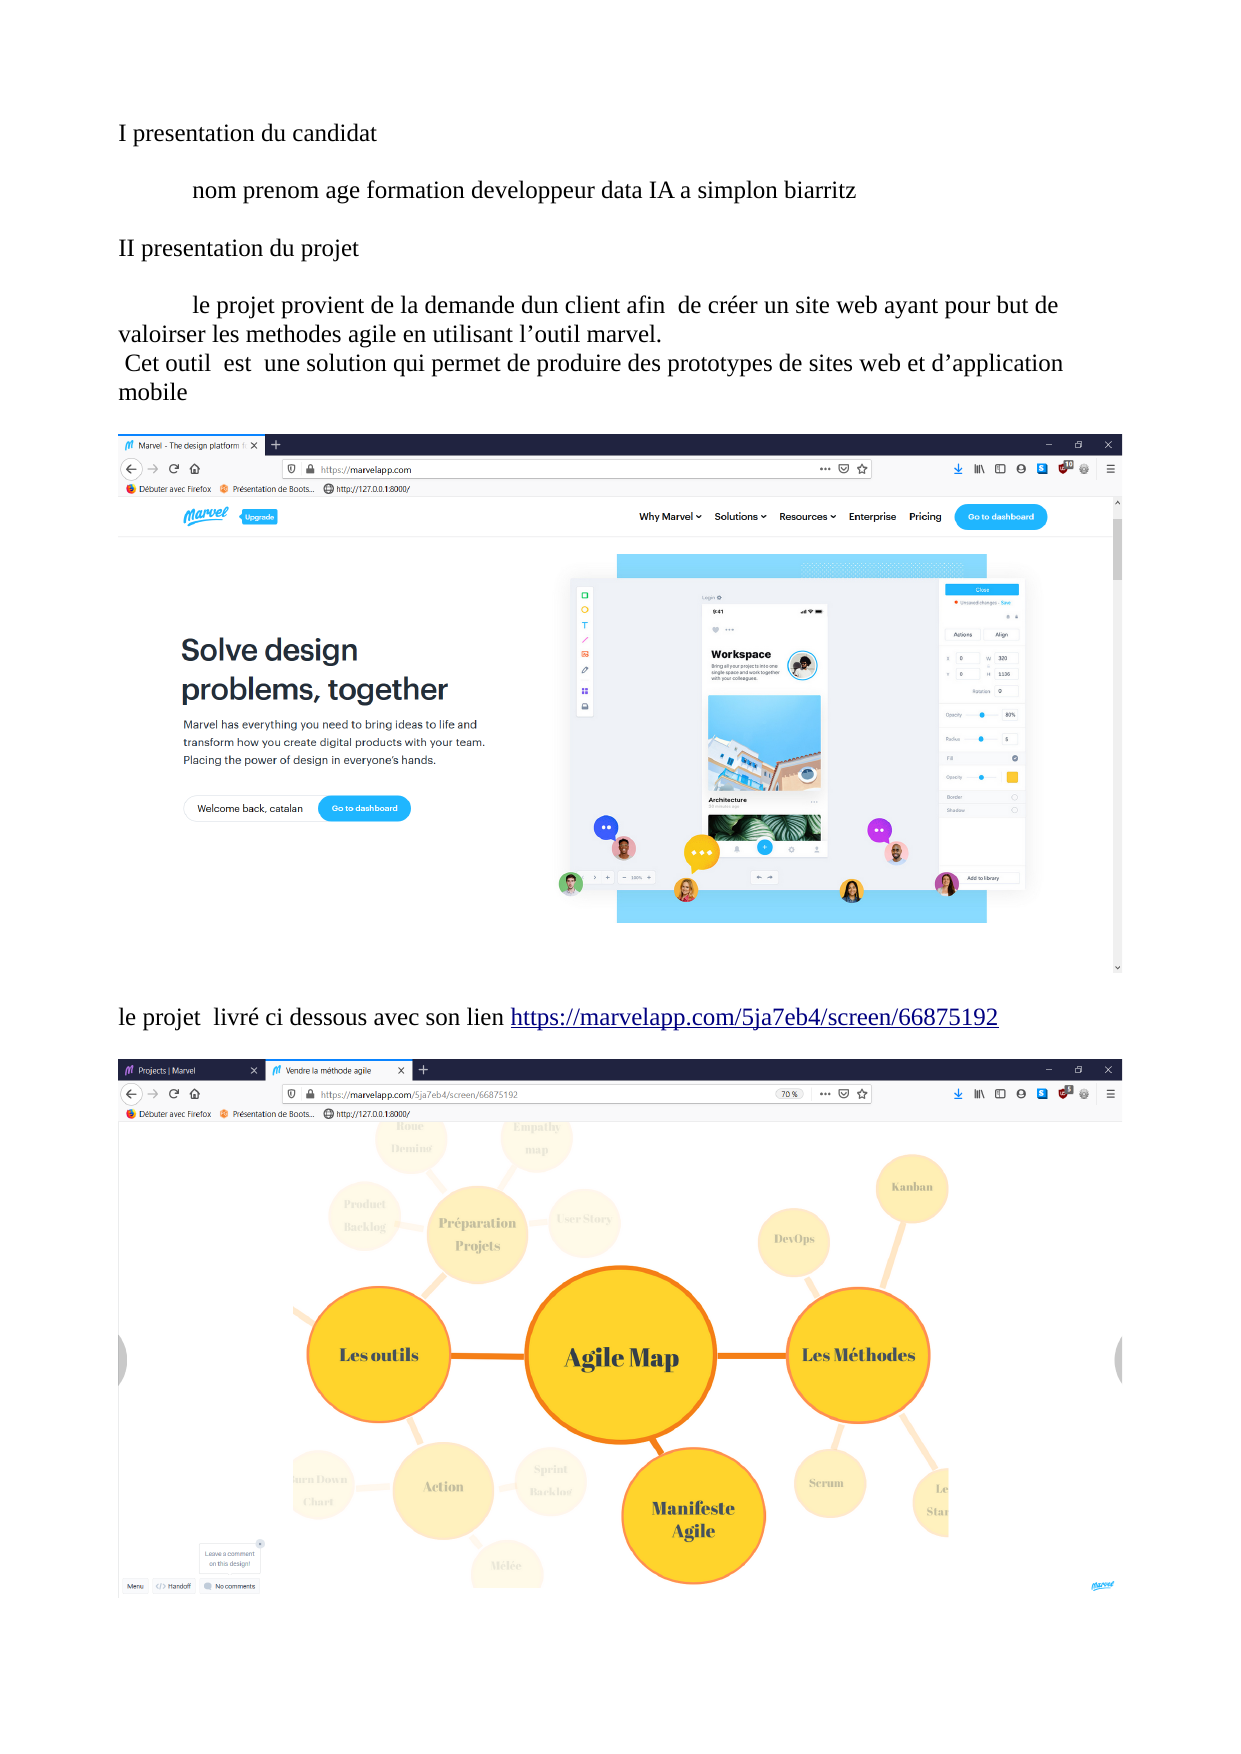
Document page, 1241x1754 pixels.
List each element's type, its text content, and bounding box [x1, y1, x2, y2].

text le projet provient de la demande dun client afin de créer un site web ayant pour but de valoirser les methodes agile en utilisant l’outil marvel. [118, 291, 1122, 348]
text nom prenom age formation developpeur data IA a simplon biarritz [118, 176, 1122, 204]
text II presentation du projet [118, 233, 1122, 262]
text Cet outil est une solution qui permet de produire des prototypes de sites web et d’application mobile [118, 348, 1122, 406]
picture [118, 434, 1123, 973]
picture [118, 1059, 1123, 1598]
text le projet livré ci dessous avec son lien https://marvelapp.com/5ja7eb4/screen/66875192 [118, 1002, 1122, 1030]
text I presentation du candidat [118, 118, 1122, 147]
